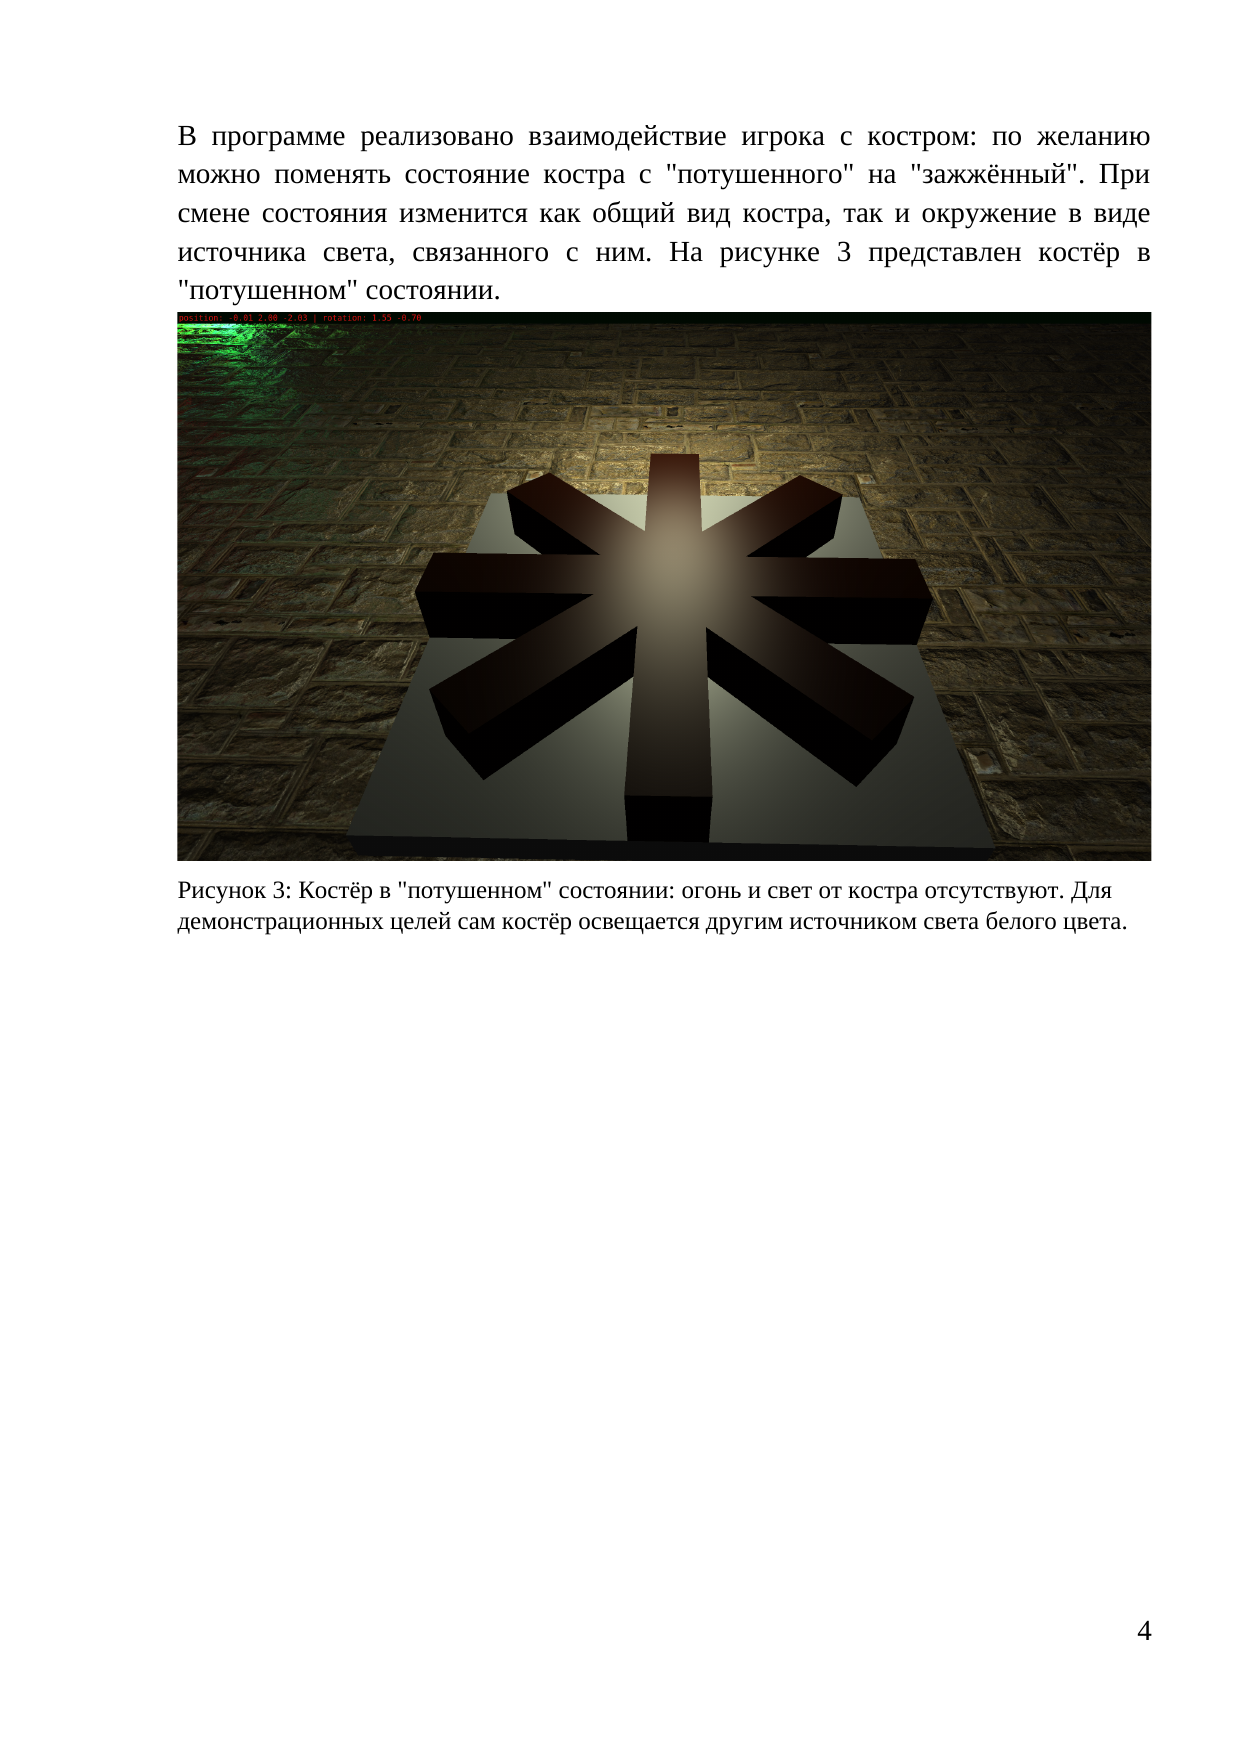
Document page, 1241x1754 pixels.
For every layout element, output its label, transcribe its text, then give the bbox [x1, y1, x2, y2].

text В программе реализовано взаимодействие игрока с костром: по желанию можно поменять состояние костра с "потушенного" на "зажжённый". При смене состояния изменится как общий вид костра, так и окружение в виде источника света, связанного с ним. На рисунке 3 представлен костёр в "потушенном" состоянии. [177, 118, 1152, 306]
picture [177, 312, 1152, 861]
text Рисунок 3: Костёр в "потушенном" состоянии: огонь и свет от костра отсутствуют. Для демонстрационных целей сам костёр освещается другим источником света белого цвета. [177, 861, 1152, 935]
